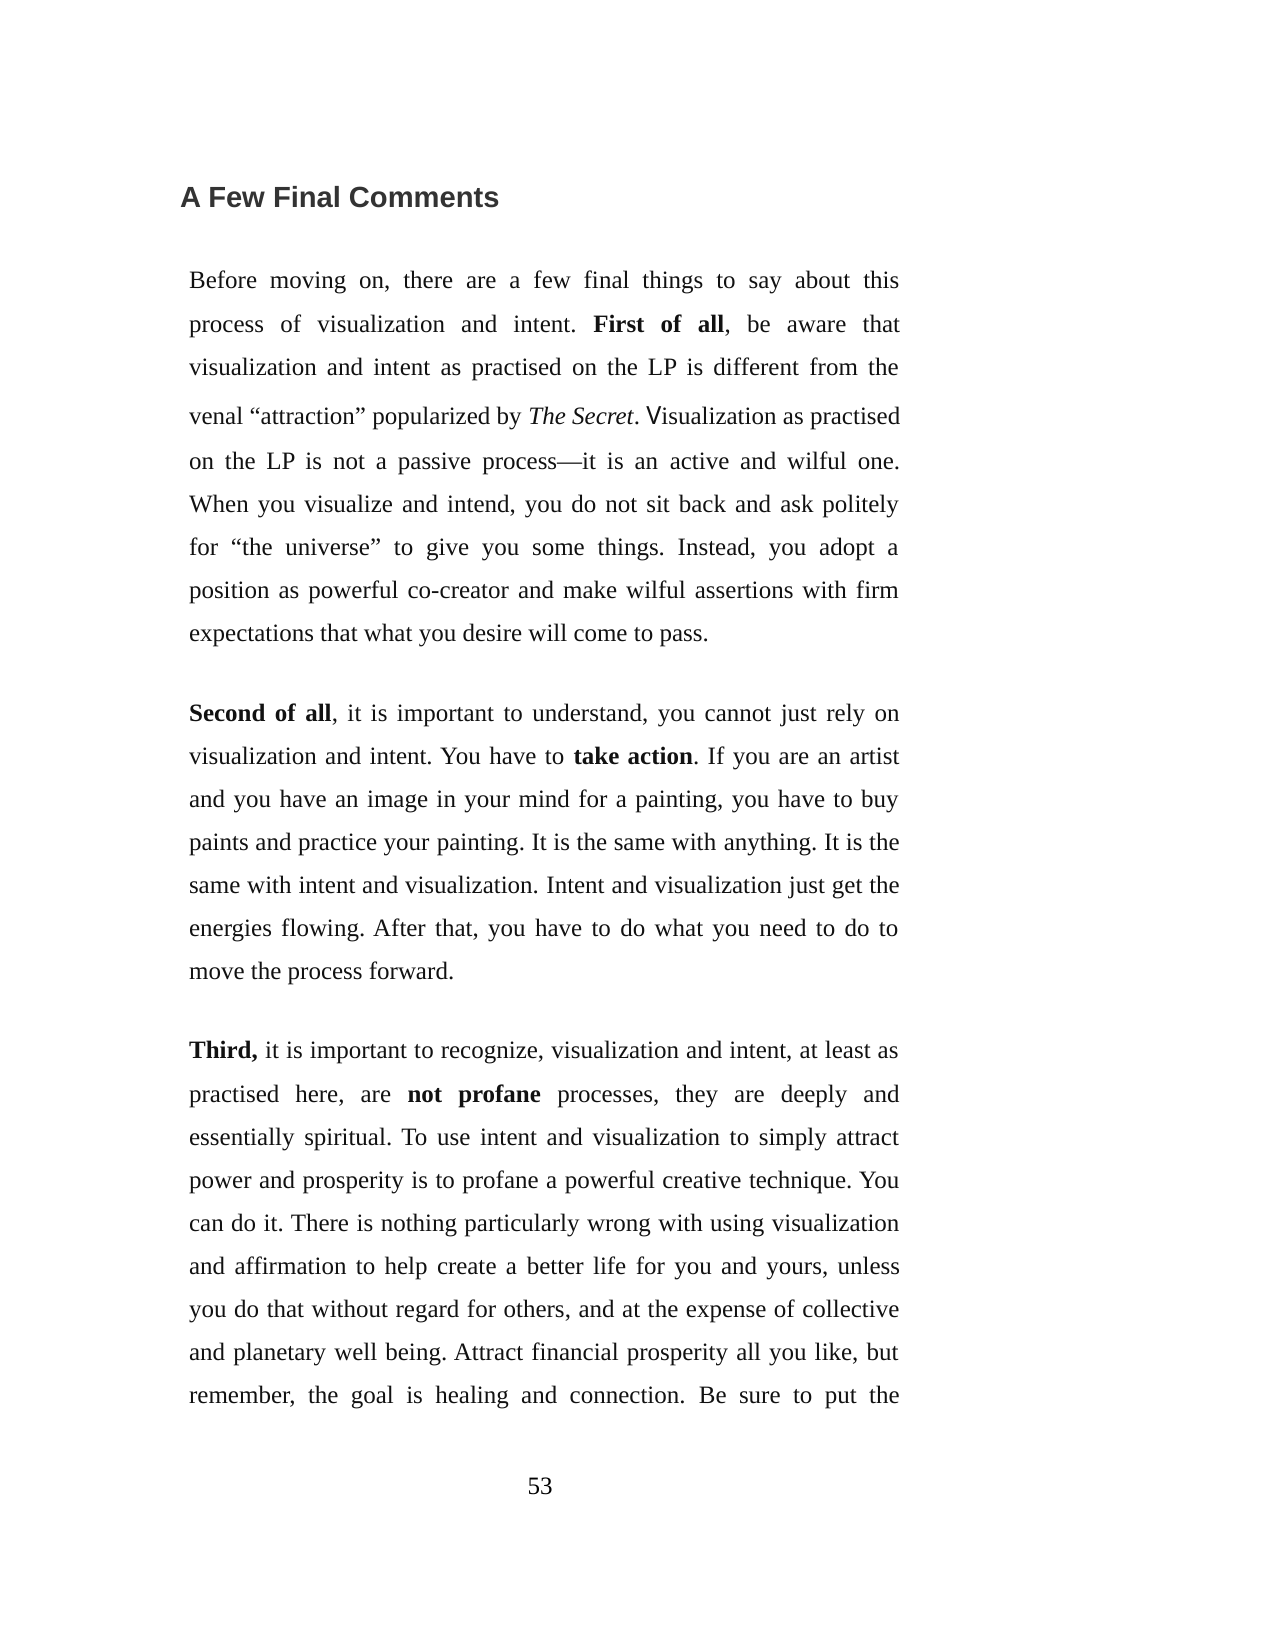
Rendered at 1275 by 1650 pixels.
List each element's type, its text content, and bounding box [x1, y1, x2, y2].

text Second of all, it is important to understand, you cannot just rely on visualization and intent. You have to take action. If you are an artist and you have an image in your mind for a painting, you have to buy paints and practice your painting. It is the same with anything. It is the same with intent and visualization. Intent and visualization just get the energies flowing. After that, you have to do what you need to do to move the process forward. [189, 698, 900, 985]
subtitle A Few Final Comments [180, 180, 900, 213]
text Third, it is important to recognize, visualization and intent, at least as practised here, are not profane processes, they are deeply and essentially spiritual. To use intent and visualization to simply attract power and prosperity is to profane a powerful creative technique. You can do it. There is nothing particularly wrong with using visualization and affirmation to help create a better life for you and yours, unless you do that without regard for others, and at the expense of collective and planetary well being. Attract financial prosperity all you like, but remember, the goal is healing and connection. Be sure to put the [189, 1036, 900, 1409]
text Before moving on, there are a few final things to say about this process of visualization and intent. First of all, be aware that visualization and intent as practised on the LP is different from the venal “attraction” popularized by The Secret. Visualization as practised on the LP is not a passive process—it is an active and wilful one. When you visualize and intend, you do not sit back and ask politely for “the universe” to give you some things. Instead, you adopt a position as powerful co-creator and make wilful assertions with firm expectations that what you desire will come to pass. [189, 266, 900, 647]
